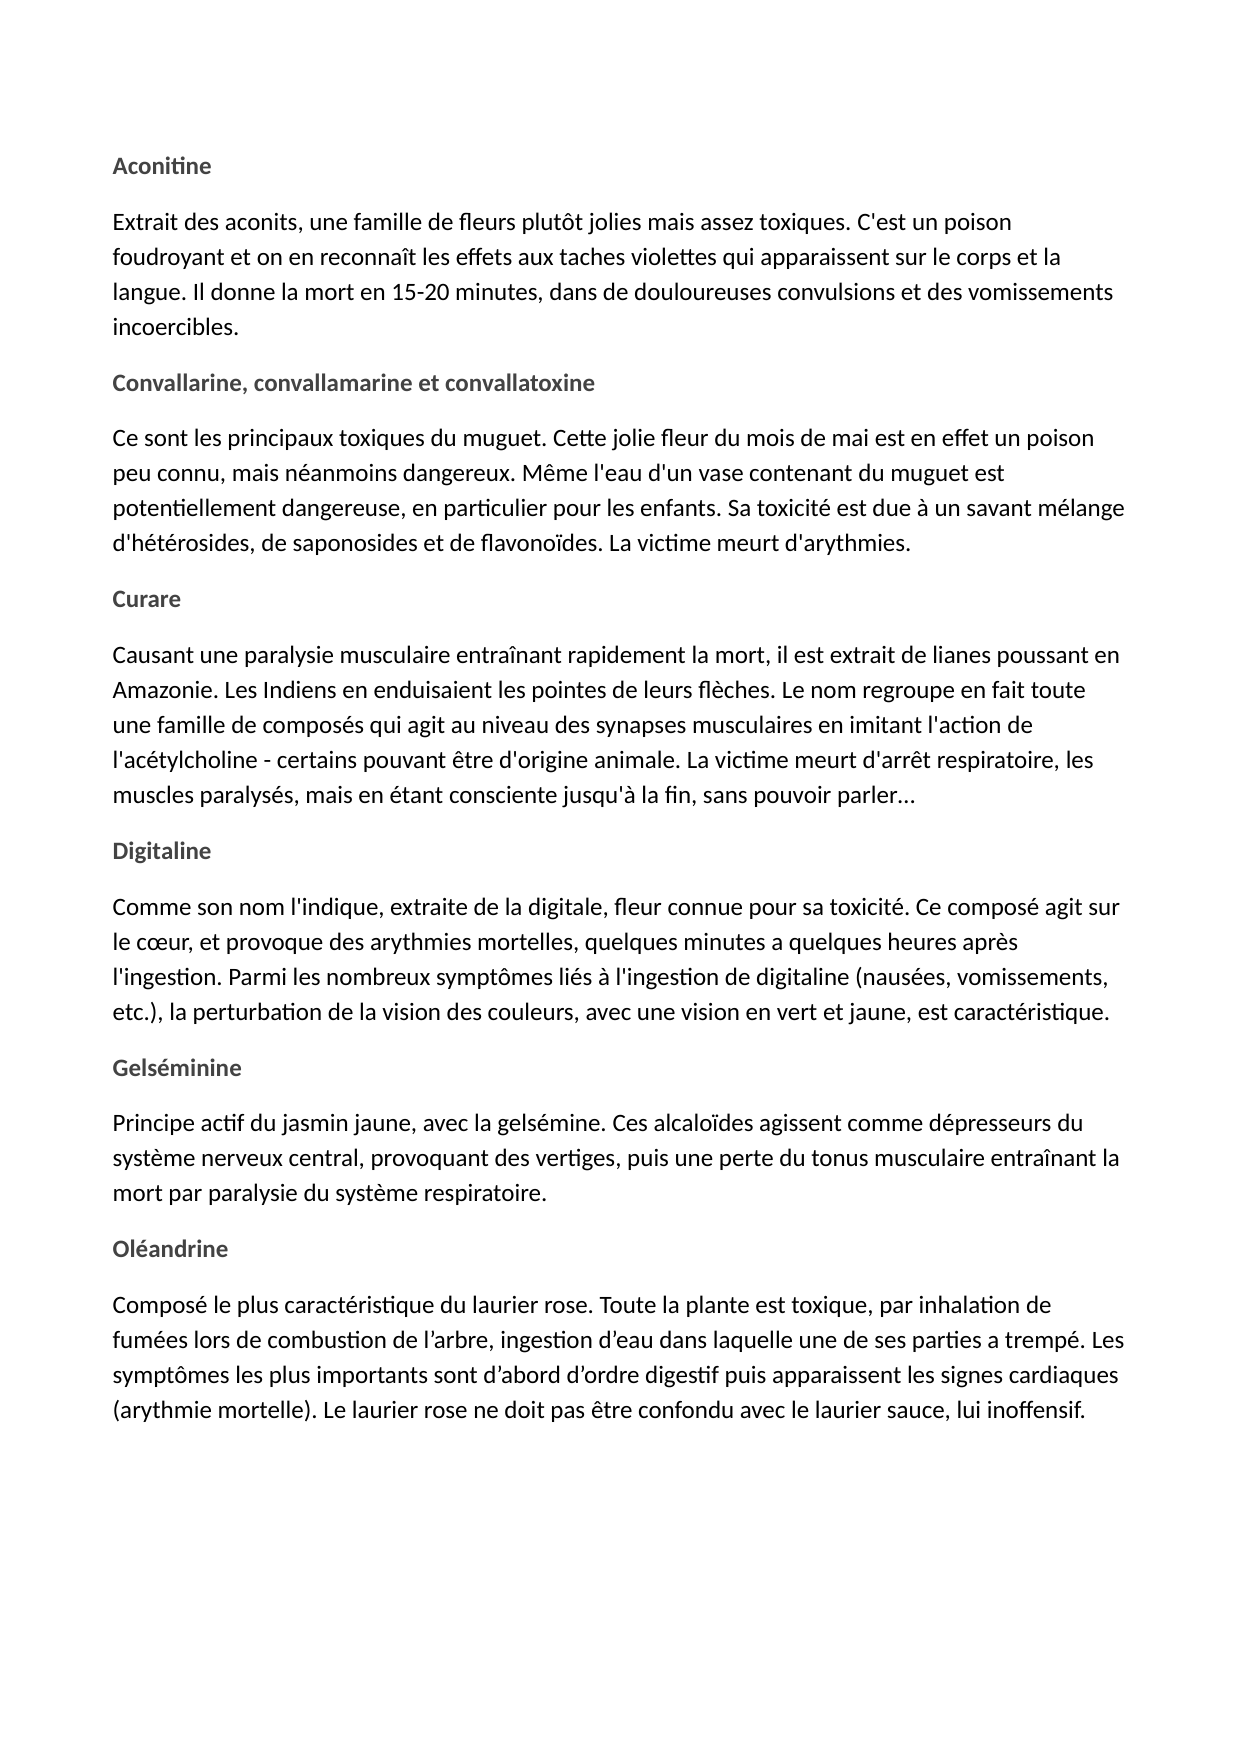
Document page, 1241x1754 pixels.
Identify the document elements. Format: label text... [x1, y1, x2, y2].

text Extrait des aconits, une famille de fleurs plutôt jolies mais assez toxiques. C'est un poison foudroyant et on en reconnaît les effets aux taches violettes qui apparaissent sur le corps et la langue. Il donne la mort en 15-20 minutes, dans de douloureuses convulsions et des vomissements incoercibles. [112, 206, 1128, 341]
text Principe actif du jasmin jaune, avec la gelsémine. Ces alcaloïdes agissent comme dépresseurs du système nerveux central, provoquant des vertiges, puis une perte du tonus musculaire entraînant la mort par paralysie du système respiratoire. [112, 1107, 1128, 1208]
text Aconitine [112, 150, 1128, 181]
text Gelséminine [112, 1052, 1128, 1082]
text Oléandrine [112, 1233, 1128, 1264]
text Convallarine, convallamarine et convallatoxine [112, 367, 1128, 397]
text Comme son nom l'indique, extraite de la digitale, fleur connue pour sa toxicité. Ce composé agit sur le cœur, et provoque des arythmies mortelles, quelques minutes a quelques heures après l'ingestion. Parmi les nombreux symptômes liés à l'ingestion de digitaline (nausées, vomissements, etc.), la perturbation de la vision des couleurs, avec une vision en vert et jaune, est caractéristique. [112, 891, 1128, 1026]
text Curare [112, 583, 1128, 614]
text Causant une paralysie musculaire entraînant rapidement la mort, il est extrait de lianes poussant en Amazonie. Les Indiens en enduisaient les pointes de leurs flèches. Le nom regroupe en fait toute une famille de composés qui agit au niveau des synapses musculaires en imitant l'action de l'acétylcholine - certains pouvant être d'origine animale. La victime meurt d'arrêt respiratoire, les muscles paralysés, mais en étant consciente jusqu'à la fin, sans pouvoir parler… [112, 639, 1128, 810]
text Composé le plus caractéristique du laurier rose. Toute la plante est toxique, par inhalation de fumées lors de combustion de l’arbre, ingestion d’eau dans laquelle une de ses parties a trempé. Les symptômes les plus importants sont d’abord d’ordre digestif puis apparaissent les signes cardiaques (arythmie mortelle). Le laurier rose ne doit pas être confondu avec le laurier sauce, lui inoffensif. [112, 1289, 1128, 1425]
text Digitaline [112, 835, 1128, 866]
text Ce sont les principaux toxiques du muguet. Cette jolie fleur du mois de mai est en effet un poison peu connu, mais néanmoins dangereux. Même l'eau d'un vase contenant du muguet est potentiellement dangereuse, en particulier pour les enfants. Sa toxicité est due à un savant mélange d'hétérosides, de saponosides et de flavonoïdes. La victime meurt d'arythmies. [112, 422, 1128, 558]
